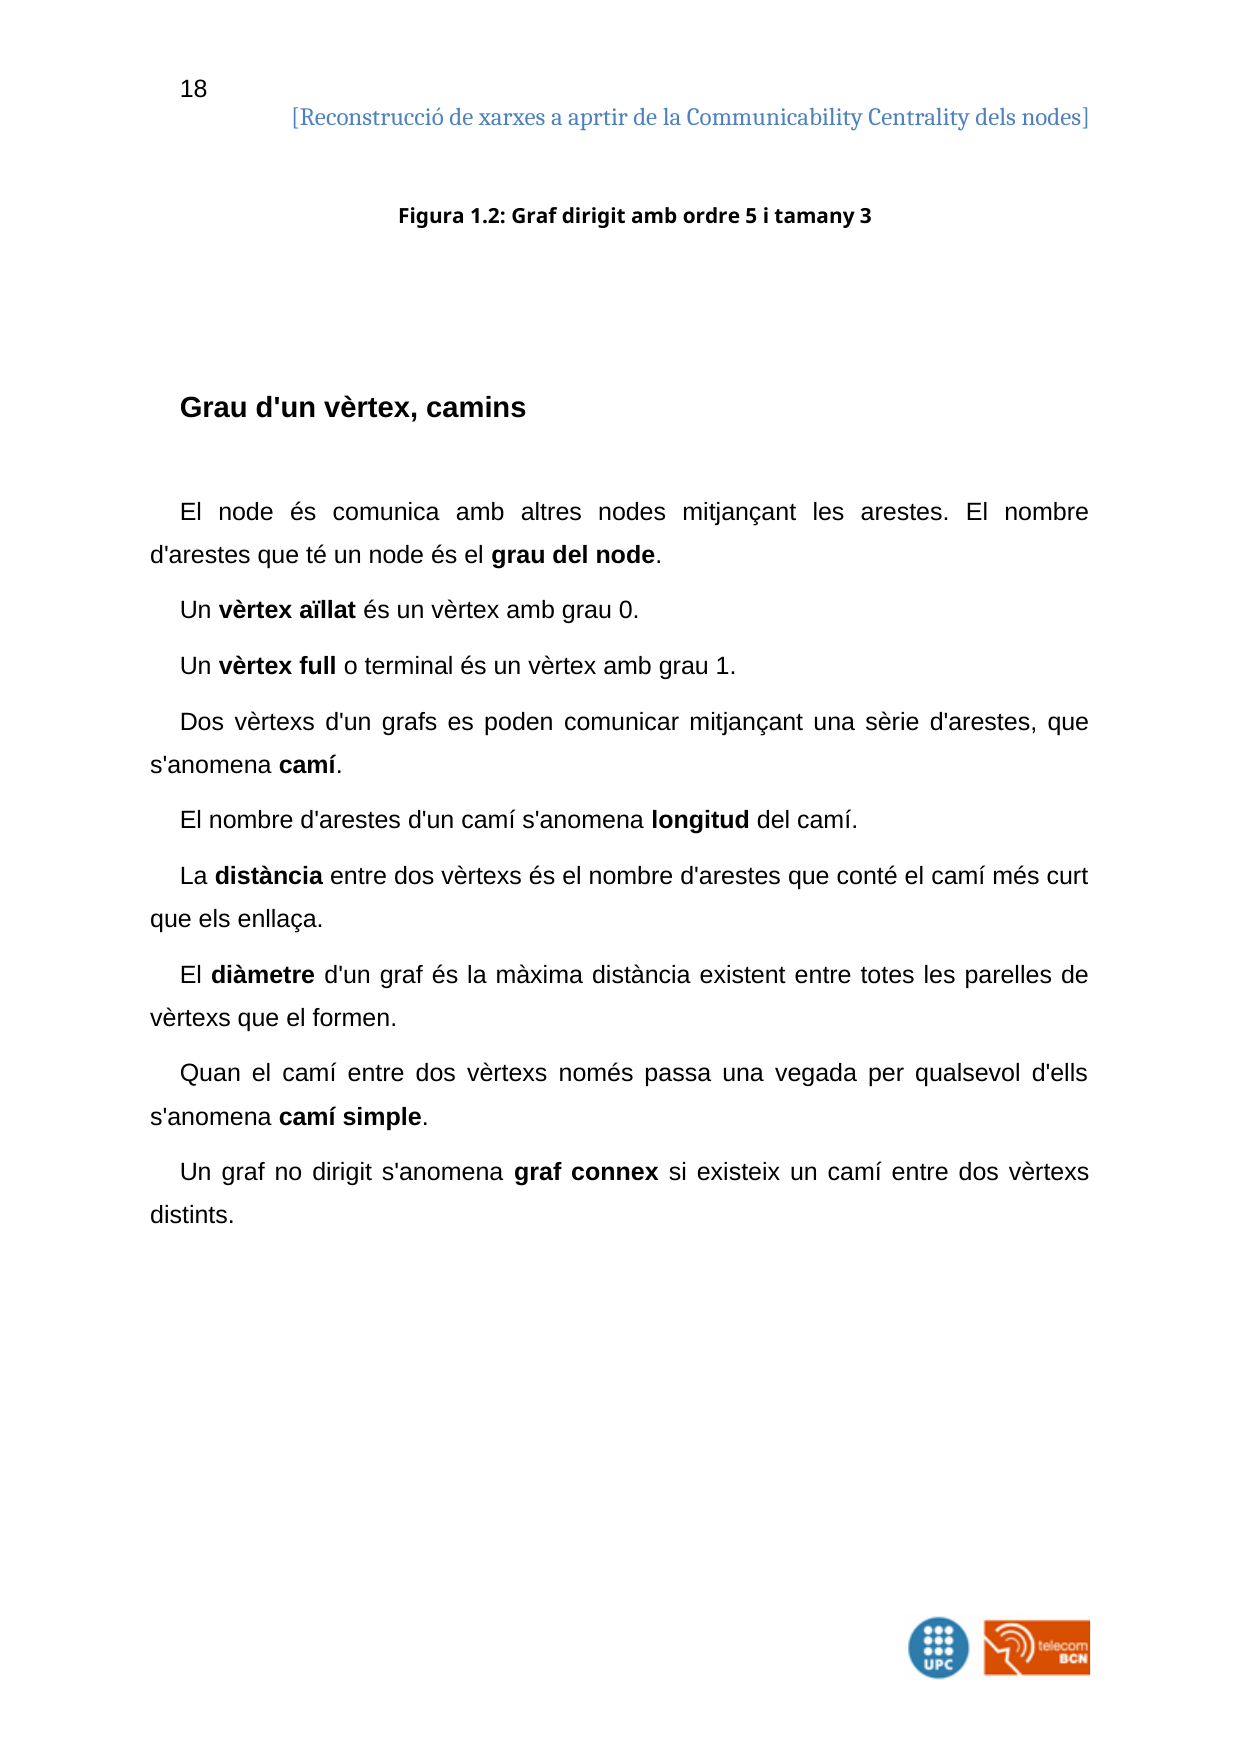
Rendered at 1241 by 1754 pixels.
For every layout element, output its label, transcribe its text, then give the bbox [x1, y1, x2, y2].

text El nombre d'arestes d'un camí s'anomena longitud del camí. [150, 805, 1090, 834]
text Figura 1.2: Graf dirigit amb ordre 5 i tamany 3 [150, 202, 1090, 230]
text Dos vèrtexs d'un grafs es poden comunicar mitjançant una sèrie d'arestes, que s'anomena camí. [150, 706, 1090, 778]
text Un vèrtex aïllat és un vèrtex amb grau 0. [150, 595, 1090, 624]
text La distància entre dos vèrtexs és el nombre d'arestes que conté el camí més curt que els enllaça. [150, 861, 1090, 933]
text Quan el camí entre dos vèrtexs només passa una vegada per qualsevol d'ells s'anomena camí simple. [150, 1058, 1090, 1130]
text El node és comunica amb altres nodes mitjançant les arestes. El nombre d'arestes que té un node és el grau del node. [150, 496, 1090, 568]
picture [904, 1614, 1091, 1681]
text Un graf no dirigit s'anomena graf connex si existeix un camí entre dos vèrtexs distints. [150, 1157, 1090, 1229]
text Un vèrtex full o terminal és un vèrtex amb grau 1. [150, 651, 1090, 679]
text El diàmetre d'un graf és la màxima distància existent entre totes les parelles de vèrtexs que el formen. [150, 959, 1090, 1031]
subtitle Grau d'un vèrtex, camins [150, 390, 1090, 423]
